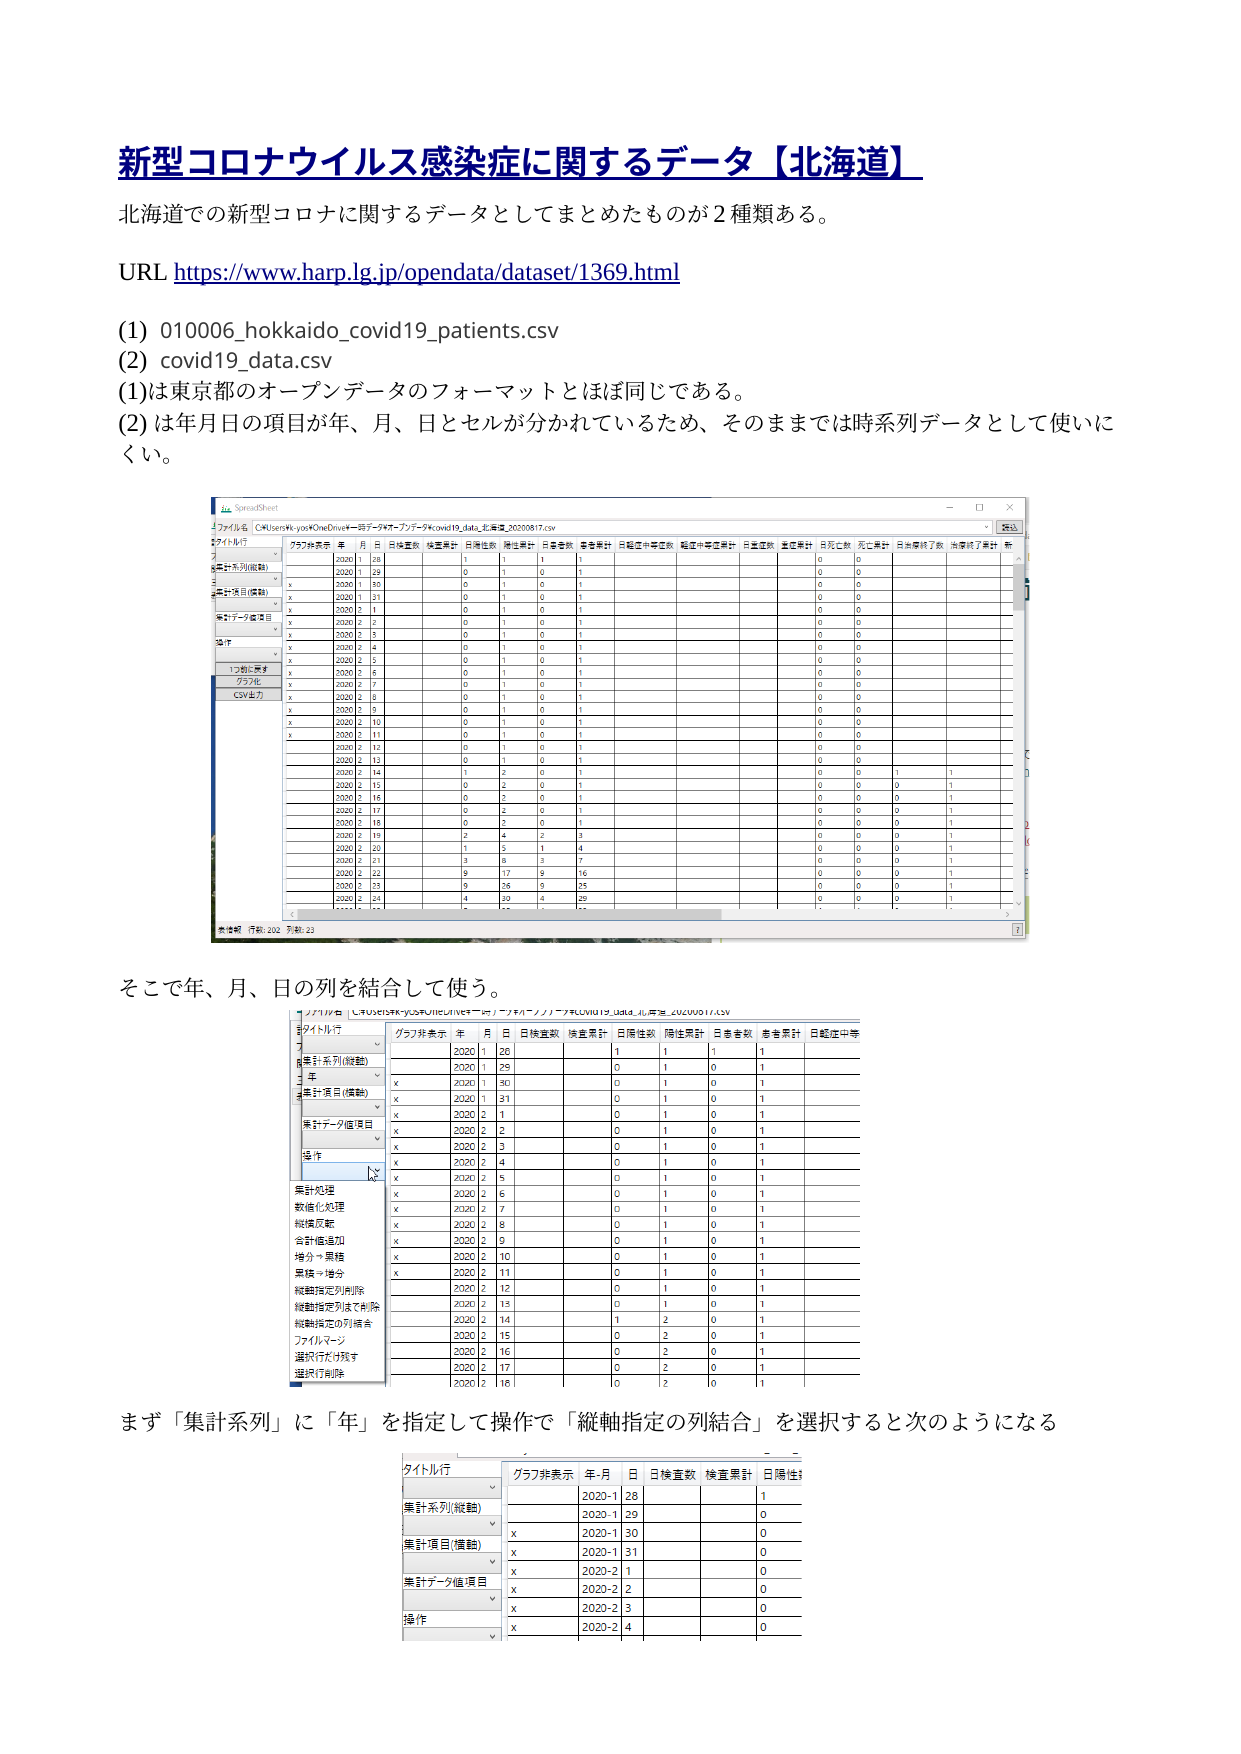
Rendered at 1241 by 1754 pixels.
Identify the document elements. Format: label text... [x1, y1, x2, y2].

text (1)は東京都のオープンデータのフォーマットとほぼ同じである。 [118, 374, 1122, 406]
subtitle 新型コロナウイルス感染症に関するデータ【北海道】 [118, 139, 1122, 185]
text (1) 010006_hokkaido_covid19_patients.csv [118, 315, 1122, 345]
picture [402, 1453, 802, 1641]
text (2) は年月日の項目が年、月、日とセルが分かれているため、そのままでは時系列データとして使いにくい。 [118, 406, 1122, 469]
picture [289, 1010, 860, 1387]
text そこで年、月、日の列を結合して使う。 [118, 971, 1122, 1003]
text (2) covid19_data.csv [118, 345, 1122, 374]
text URL https://www.harp.lg.jp/opendata/dataset/1369.html [118, 257, 1122, 286]
text 北海道での新型コロナに関するデータとしてまとめたものが2種類ある。 [118, 197, 1122, 229]
text まず「集計系列」に「年」を指定して操作で「縦軸指定の列結合」を選択すると次のようになる [118, 1405, 1122, 1437]
picture [211, 497, 1030, 943]
